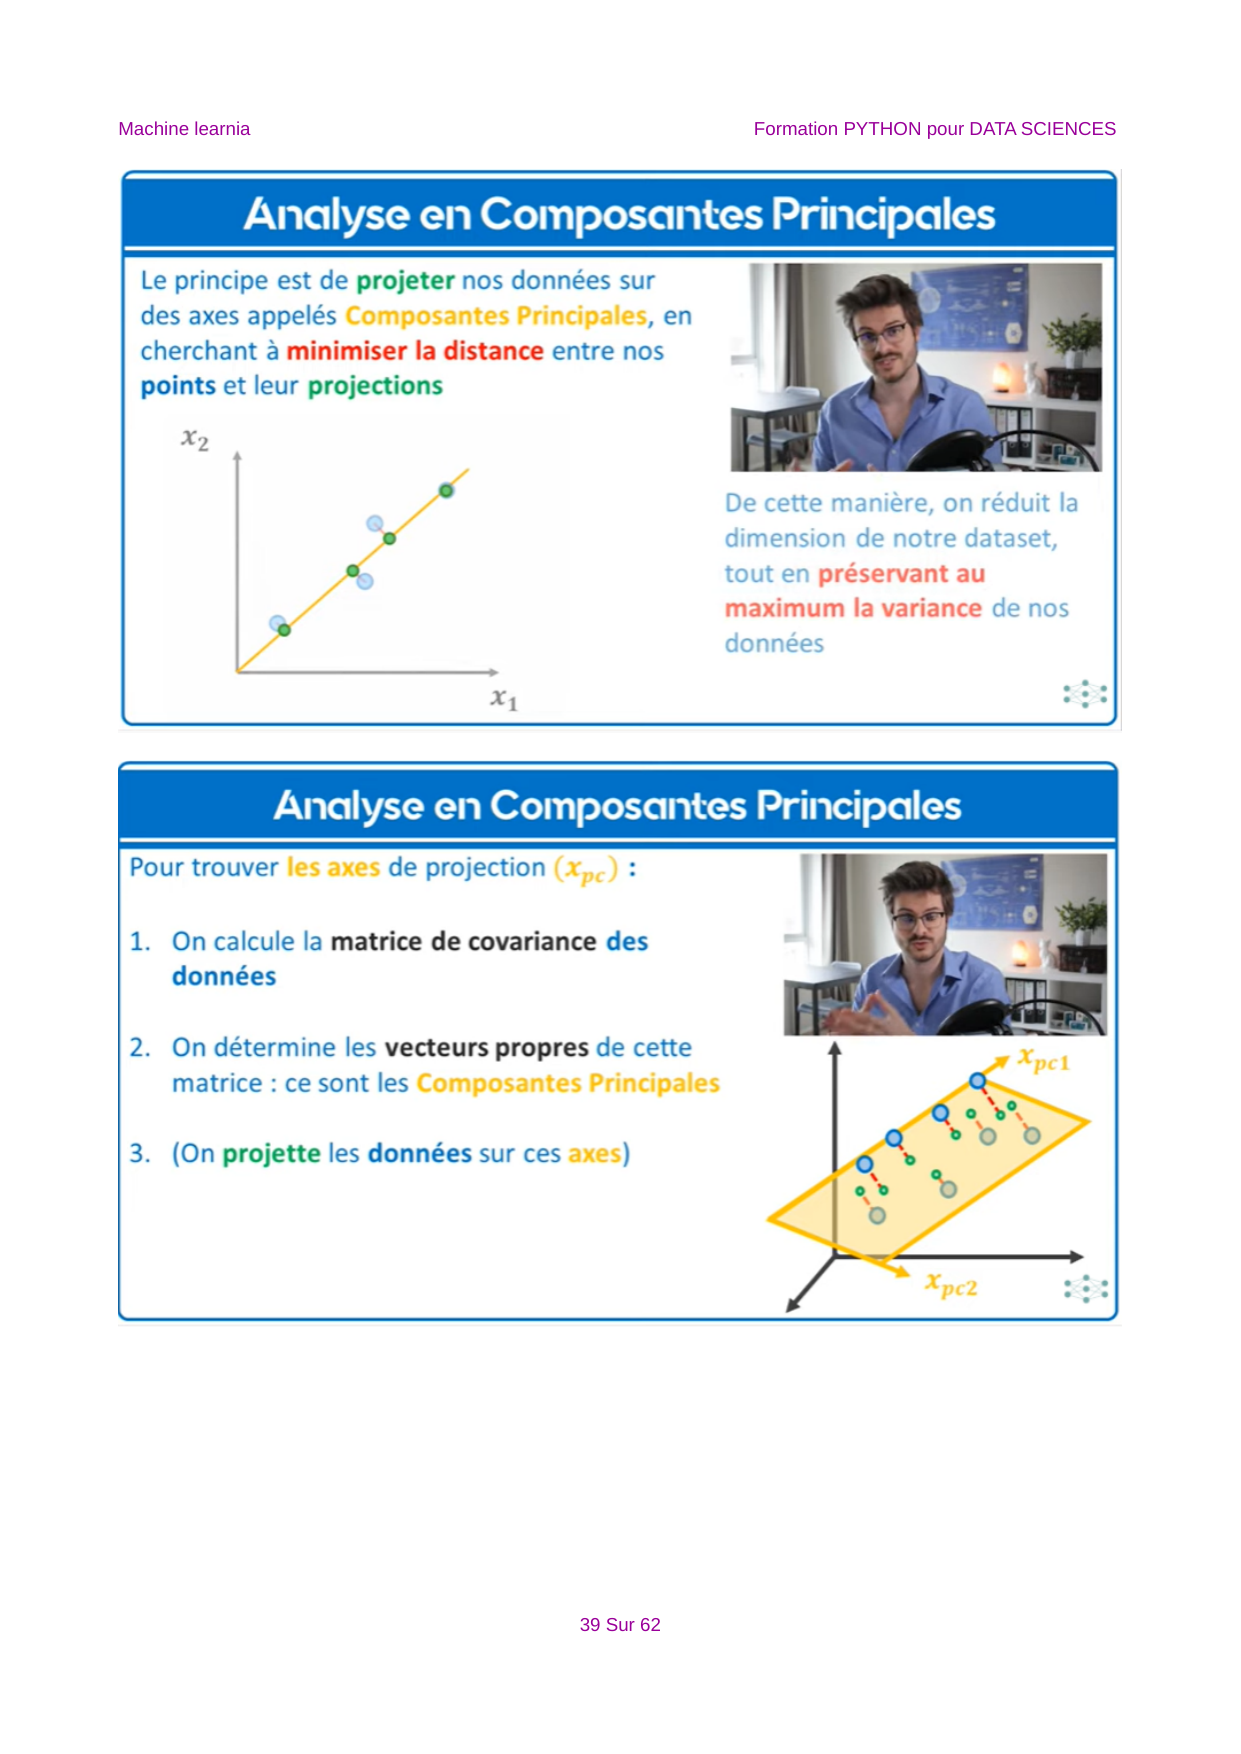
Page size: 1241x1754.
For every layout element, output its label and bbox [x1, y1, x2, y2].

picture [118, 760, 1122, 1327]
picture [118, 169, 1122, 733]
